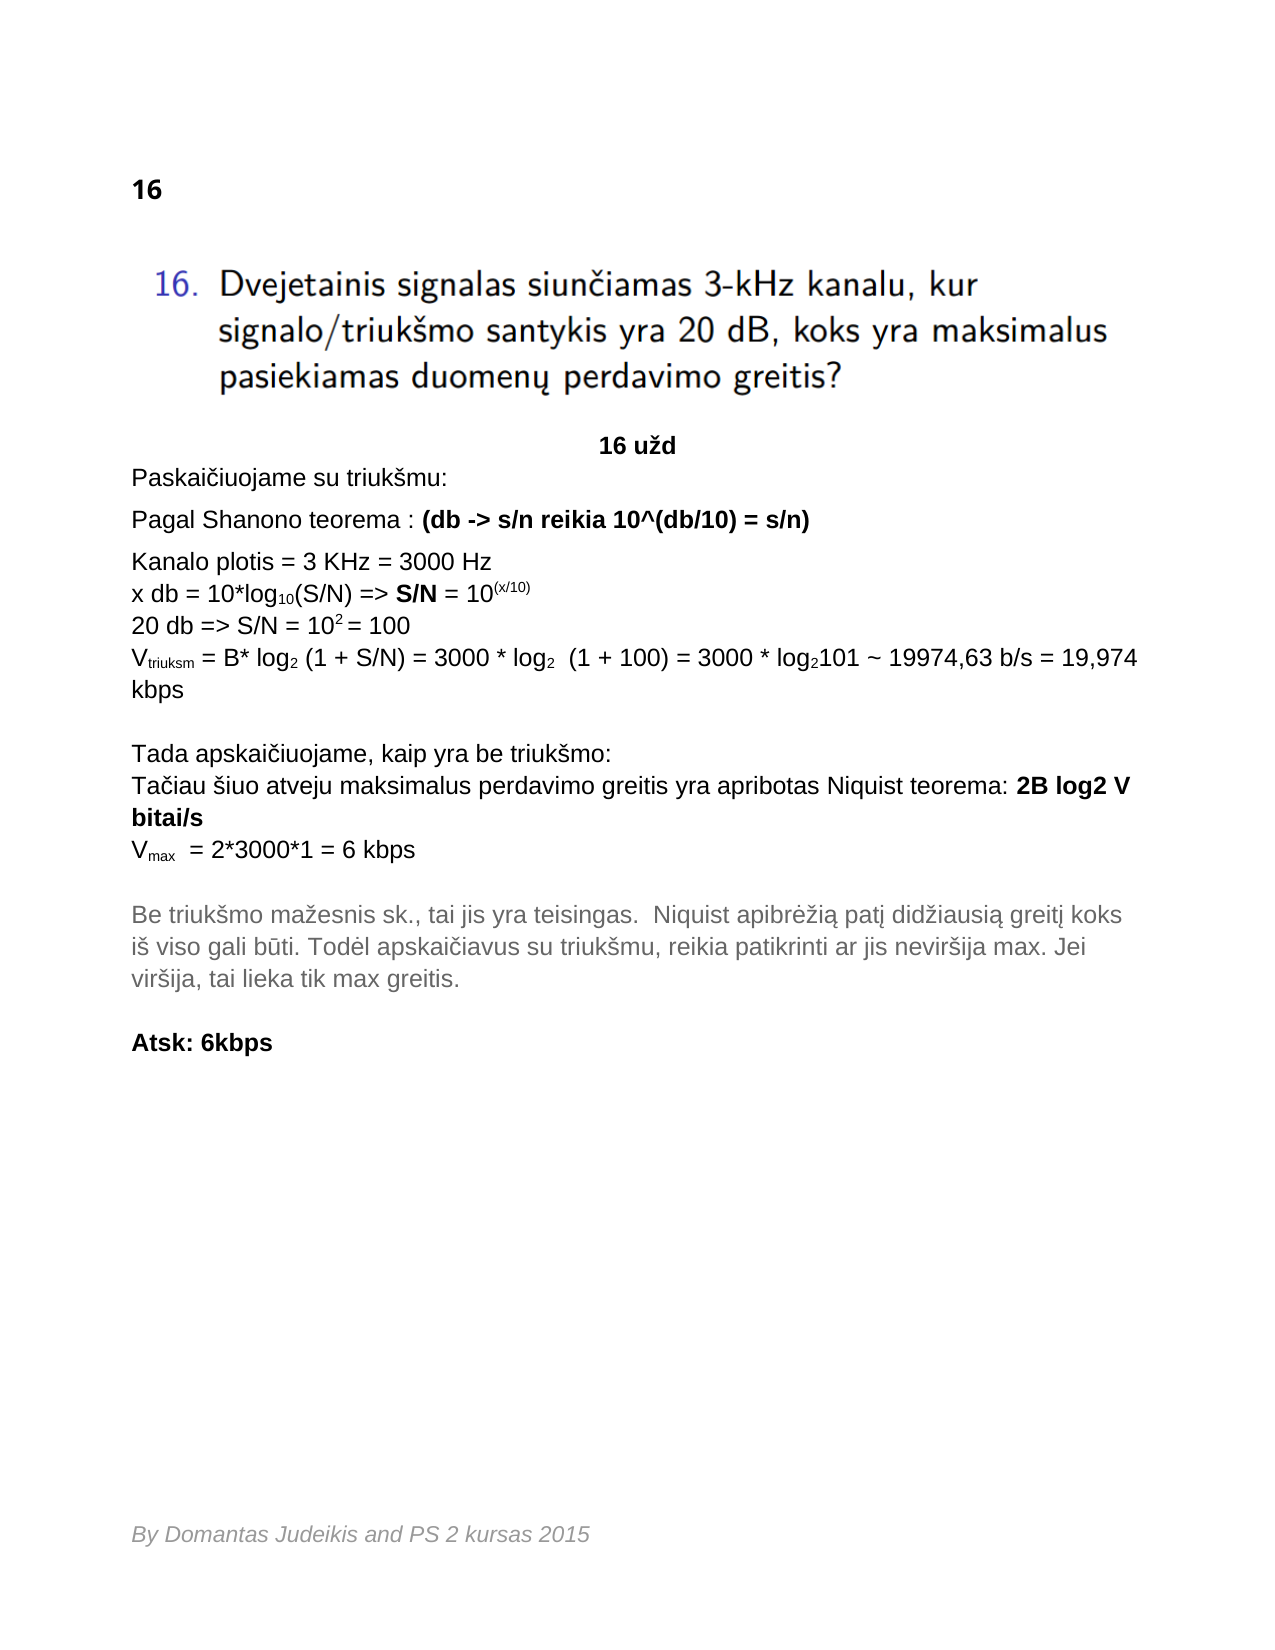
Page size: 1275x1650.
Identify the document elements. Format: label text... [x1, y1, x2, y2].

text 20 db => S/N = 102 = 100 [131, 612, 1144, 640]
subtitle 16 [131, 171, 1144, 208]
text Tada apskaičiuojame, kaip yra be triukšmo: [131, 740, 1144, 768]
text Be triukšmo mažesnis sk., tai jis yra teisingas. Niquist apibrėžią patį didžiausią greitį koks iš viso gali būti. Todėl apskaičiavus su triukšmu, reikia patikrinti ar jis neviršija max. Jei viršija, tai lieka tik max greitis. [131, 901, 1144, 993]
picture [150, 261, 1125, 410]
text Paskaičiuojame su triukšmu: [131, 464, 1144, 492]
text Vtriuksm = B* log2 (1 + S/N) = 3000 * log2 (1 + 100) = 3000 * log2101 ~ 19974,63 b/s = 19,974 kbps [131, 644, 1144, 704]
text Vmax = 2*3000*1 = 6 kbps [131, 836, 1144, 864]
text 16 užd [131, 432, 1144, 460]
text Pagal Shanono teorema : (db -> s/n reikia 10^(db/10) = s/n) [131, 506, 1144, 534]
text Tačiau šiuo atveju maksimalus perdavimo greitis yra apribotas Niquist teorema: 2B log2 V bitai/s [131, 772, 1144, 832]
text x db = 10*log10(S/N) => S/N = 10(x/10) [131, 580, 1144, 608]
text Kanalo plotis = 3 KHz = 3000 Hz [131, 548, 1144, 576]
text Atsk: 6kbps [131, 1029, 1144, 1057]
